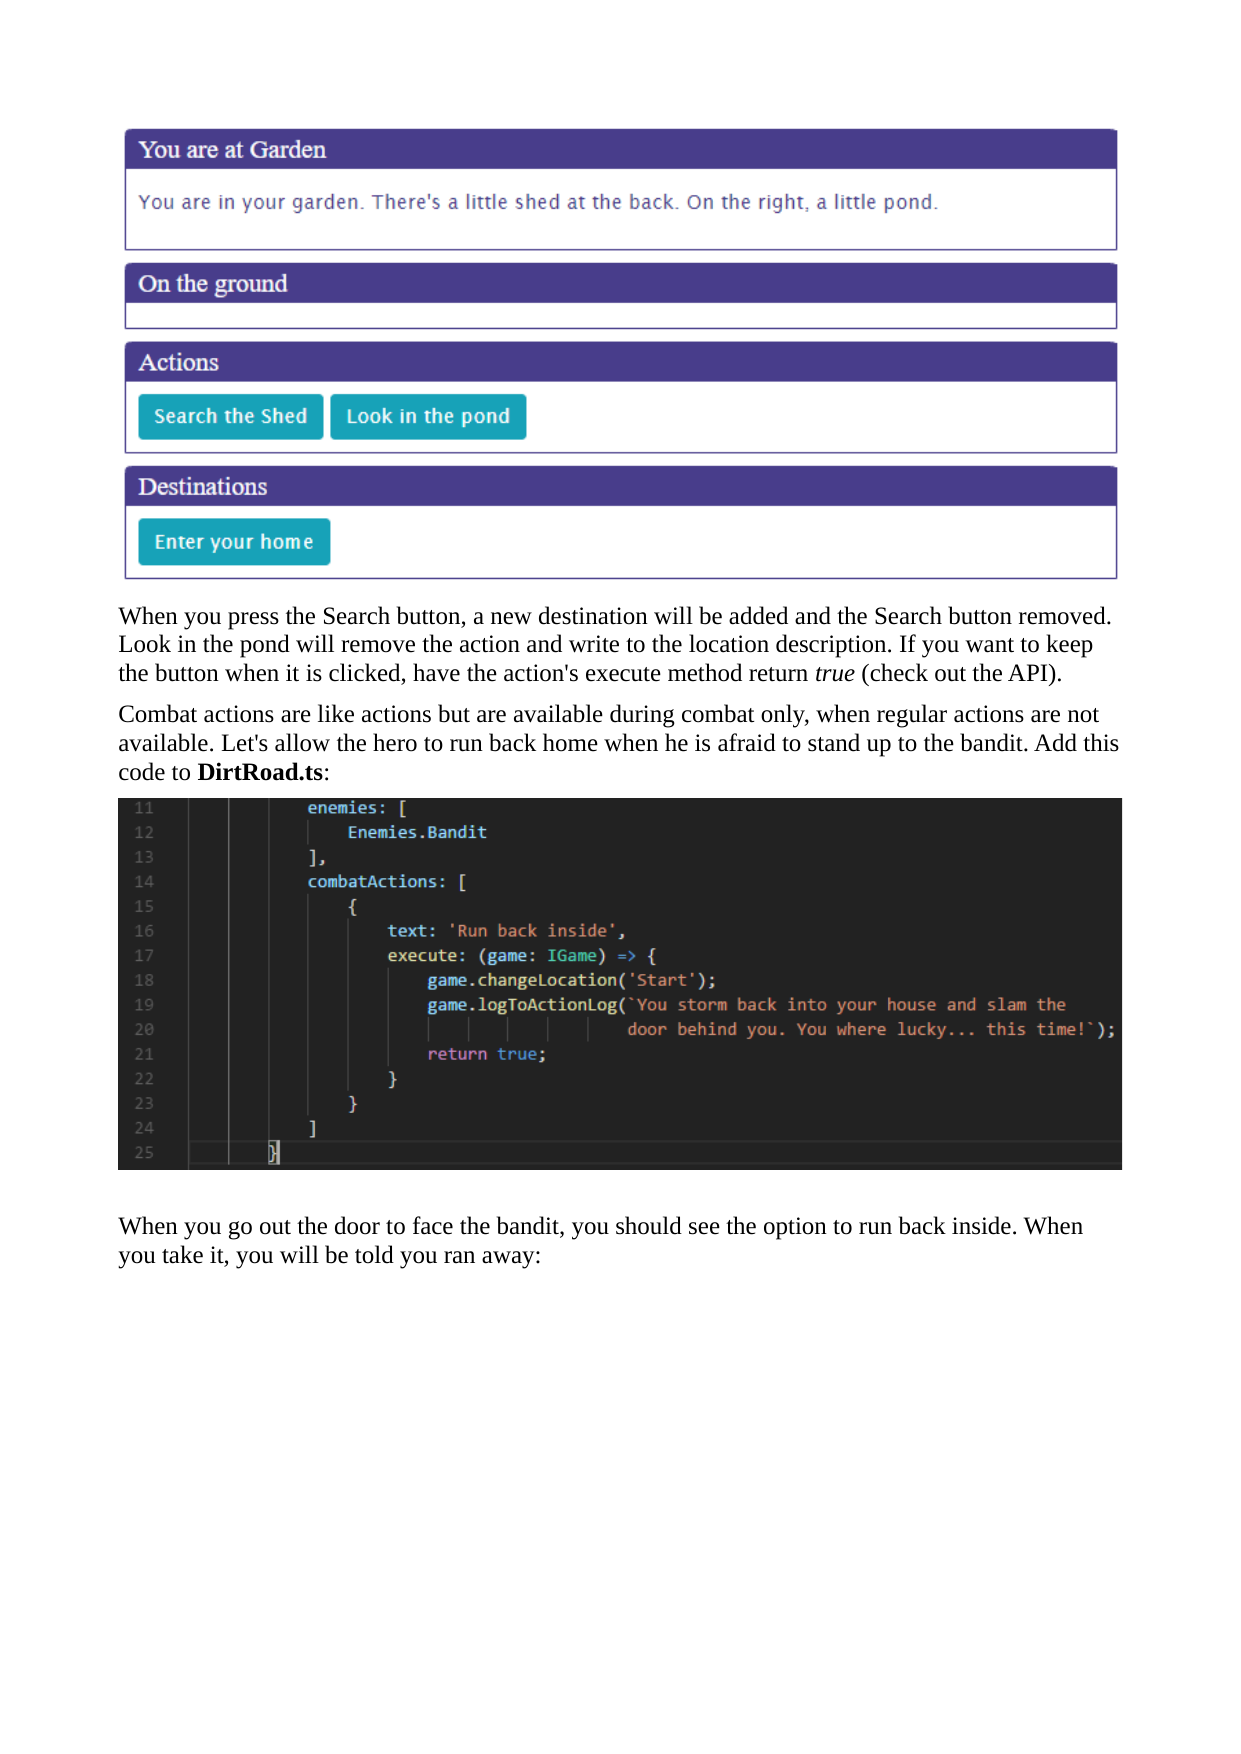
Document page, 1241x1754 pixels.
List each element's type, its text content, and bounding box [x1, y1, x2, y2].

text Combat actions are like actions but are available during combat only, when regular actions are not available. Let's allow the hero to run back home when he is afraid to stand up to the bandit. Add this code to DirtRoad.ts: [118, 699, 1122, 786]
text When you go out the door to face the bandit, you should see the option to run back inside. When you take it, you will be told you ran away: [118, 1211, 1122, 1269]
text When you press the Search button, a new destination will be added and the Search button removed. Look in the pond will remove the action and write to the location description. If you want to keep the button when it is clicked, have the action's execute method return true (check out the API). [118, 601, 1122, 687]
